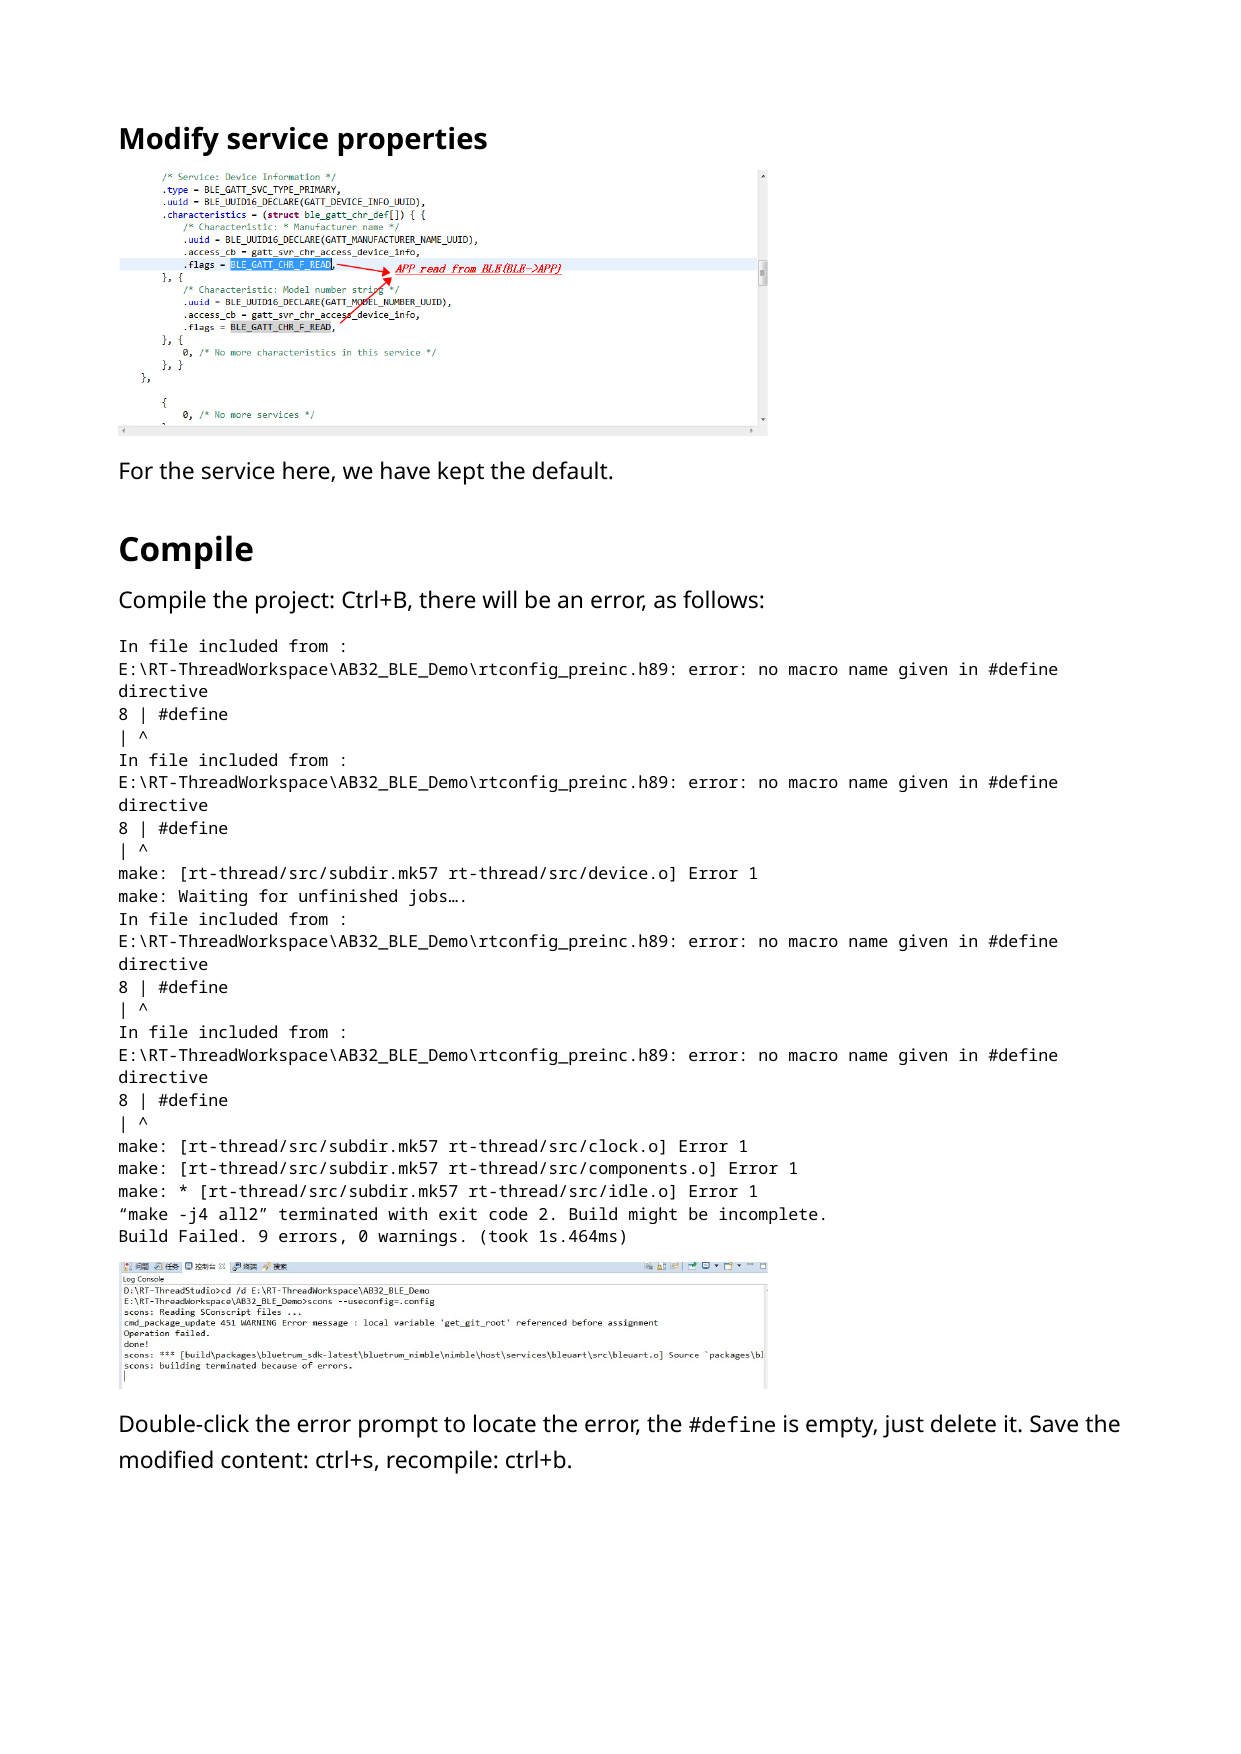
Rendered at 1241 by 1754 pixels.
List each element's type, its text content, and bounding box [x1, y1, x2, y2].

text 8 | #define [118, 703, 1122, 725]
text make: [rt-thread/src/subdir.mk57 rt-thread/src/components.o] Error 1 [118, 1157, 1122, 1179]
text 8 | #define [118, 975, 1122, 998]
text make: * [rt-thread/src/subdir.mk57 rt-thread/src/idle.o] Error 1 [118, 1179, 1122, 1202]
text For the service here, we have kept the default. [118, 455, 1122, 486]
text In file included from : [118, 1021, 1122, 1043]
text | ^ [118, 998, 1122, 1021]
text E:\RT-ThreadWorkspace\AB32_BLE_Demo\rtconfig_preinc.h89: error: no macro name given in #define directive [118, 657, 1122, 703]
text make: [rt-thread/src/subdir.mk57 rt-thread/src/clock.o] Error 1 [118, 1134, 1122, 1157]
text “make -j4 all2” terminated with exit code 2. Build might be incomplete. [118, 1202, 1122, 1225]
text E:\RT-ThreadWorkspace\AB32_BLE_Demo\rtconfig_preinc.h89: error: no macro name given in #define directive [118, 1043, 1122, 1089]
text | ^ [118, 839, 1122, 862]
text E:\RT-ThreadWorkspace\AB32_BLE_Demo\rtconfig_preinc.h89: error: no macro name given in #define directive [118, 930, 1122, 975]
subtitle Modify service properties [118, 118, 1122, 158]
text In file included from : [118, 748, 1122, 771]
text In file included from : [118, 907, 1122, 930]
subtitle Compile [118, 526, 1122, 572]
text | ^ [118, 725, 1122, 748]
text Build Failed. 9 errors, 0 warnings. (took 1s.464ms) [118, 1225, 1122, 1248]
text Compile the project: Ctrl+B, there will be an error, as follows: [118, 584, 1122, 615]
text make: [rt-thread/src/subdir.mk57 rt-thread/src/device.o] Error 1 [118, 862, 1122, 884]
text make: Waiting for unfinished jobs…. [118, 884, 1122, 907]
text E:\RT-ThreadWorkspace\AB32_BLE_Demo\rtconfig_preinc.h89: error: no macro name given in #define directive [118, 771, 1122, 816]
text In file included from : [118, 634, 1122, 657]
text | ^ [118, 1111, 1122, 1134]
picture [118, 1262, 768, 1389]
text Double-click the error prompt to locate the error, the #define is empty, just delete it. Save the modified content: ctrl+s, recompile: ctrl+b. [118, 1408, 1122, 1475]
text 8 | #define [118, 1089, 1122, 1111]
text 8 | #define [118, 816, 1122, 839]
picture [118, 170, 768, 436]
